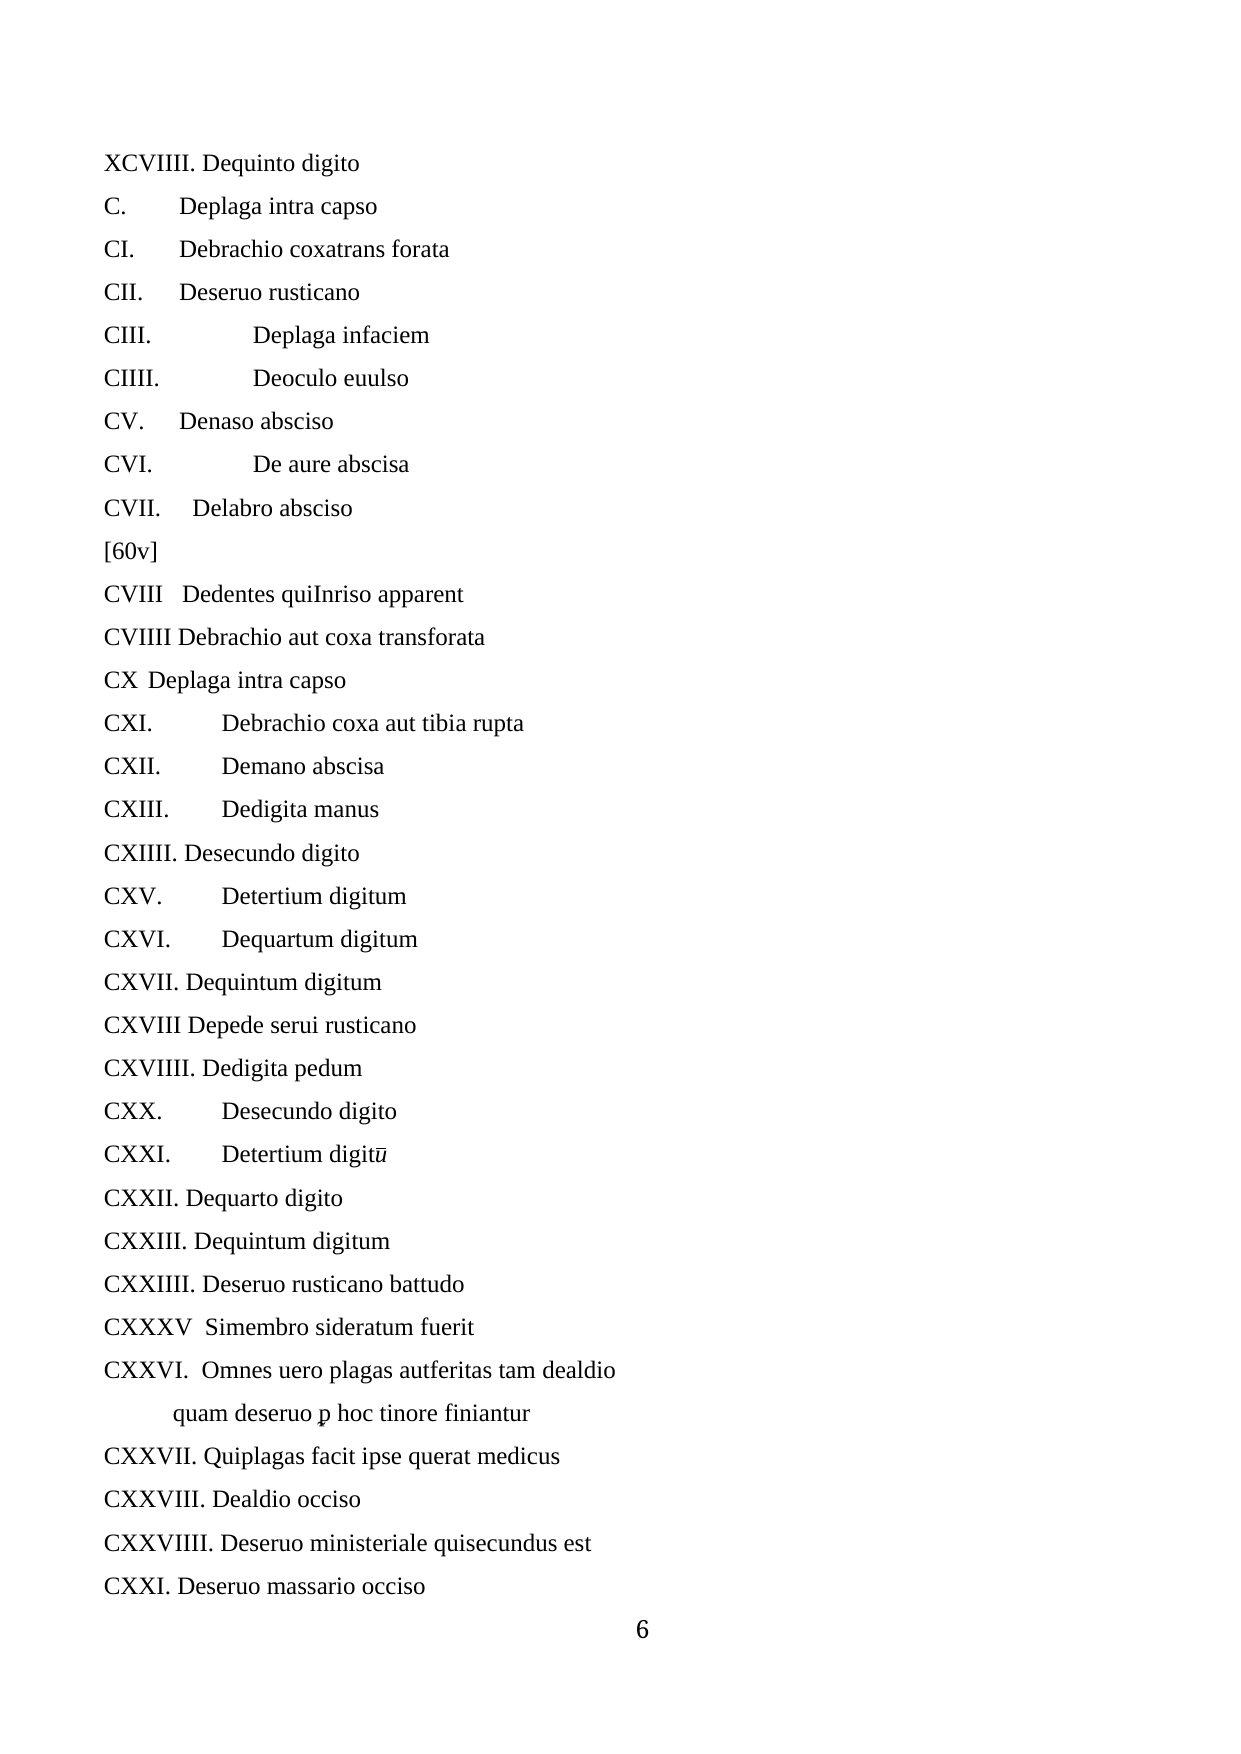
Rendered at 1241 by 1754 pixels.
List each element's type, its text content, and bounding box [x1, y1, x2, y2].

text CVIII Dedentes quiInriso apparent [103, 579, 1211, 608]
text C. Deplaga intra capso [103, 191, 1211, 219]
text CVII. Delabro absciso [103, 493, 1211, 521]
text [60v] [103, 536, 1211, 564]
text CXXI. Detertium digit [103, 1139, 1211, 1168]
text CXI. Debrachio coxa aut tibia rupta [103, 708, 1211, 737]
text CXII. Demano abscisa [103, 751, 1211, 780]
text CXX. Desecundo digito [103, 1096, 1211, 1125]
text quam deseruo ᵱ hoc tinore finiantur [103, 1398, 1211, 1427]
text CVIIII Debrachio aut coxa transforata [103, 622, 1211, 651]
text CXV. Detertium digitum [103, 881, 1211, 909]
text CXVIII Depede serui rusticano [103, 1010, 1211, 1039]
text CVI. De aure abscisa [103, 449, 1211, 478]
text CXXVIII. Dealdio occiso [103, 1484, 1211, 1513]
text CIIII. Deoculo euulso [103, 363, 1211, 392]
text CXXXV Simembro sideratum fuerit [103, 1312, 1211, 1341]
text CXVII. Dequintum digitum [103, 967, 1211, 996]
text CII. Deseruo rusticano [103, 277, 1211, 306]
text CXVIIII. Dedigita pedum [103, 1053, 1211, 1082]
text CXXII. Dequarto digito [103, 1183, 1211, 1211]
text CXIIII. Desecundo digito [103, 838, 1211, 866]
text CI. Debrachio coxatrans forata [103, 234, 1211, 263]
text CXIII. Dedigita manus [103, 794, 1211, 823]
text CXXIIII. Deseruo rusticano battudo [103, 1269, 1211, 1298]
text CXXI. Deseruo massario occiso [103, 1571, 1211, 1599]
text CXXVI. Omnes uero plagas autferitas tam dealdio [103, 1355, 1211, 1384]
text CX Deplaga intra capso [103, 665, 1211, 694]
text CXVI. Dequartum digitum [103, 924, 1211, 953]
text XCVIIII. Dequinto digito [103, 148, 1211, 176]
text CXXIII. Dequintum digitum [103, 1226, 1211, 1254]
text CXXVIIII. Deseruo ministeriale quisecundus est [103, 1528, 1211, 1556]
text CV. Denaso absciso [103, 406, 1211, 435]
text CIII. Deplaga infaciem [103, 320, 1211, 349]
text CXXVII. Quiplagas facit ipse querat medicus [103, 1441, 1211, 1470]
